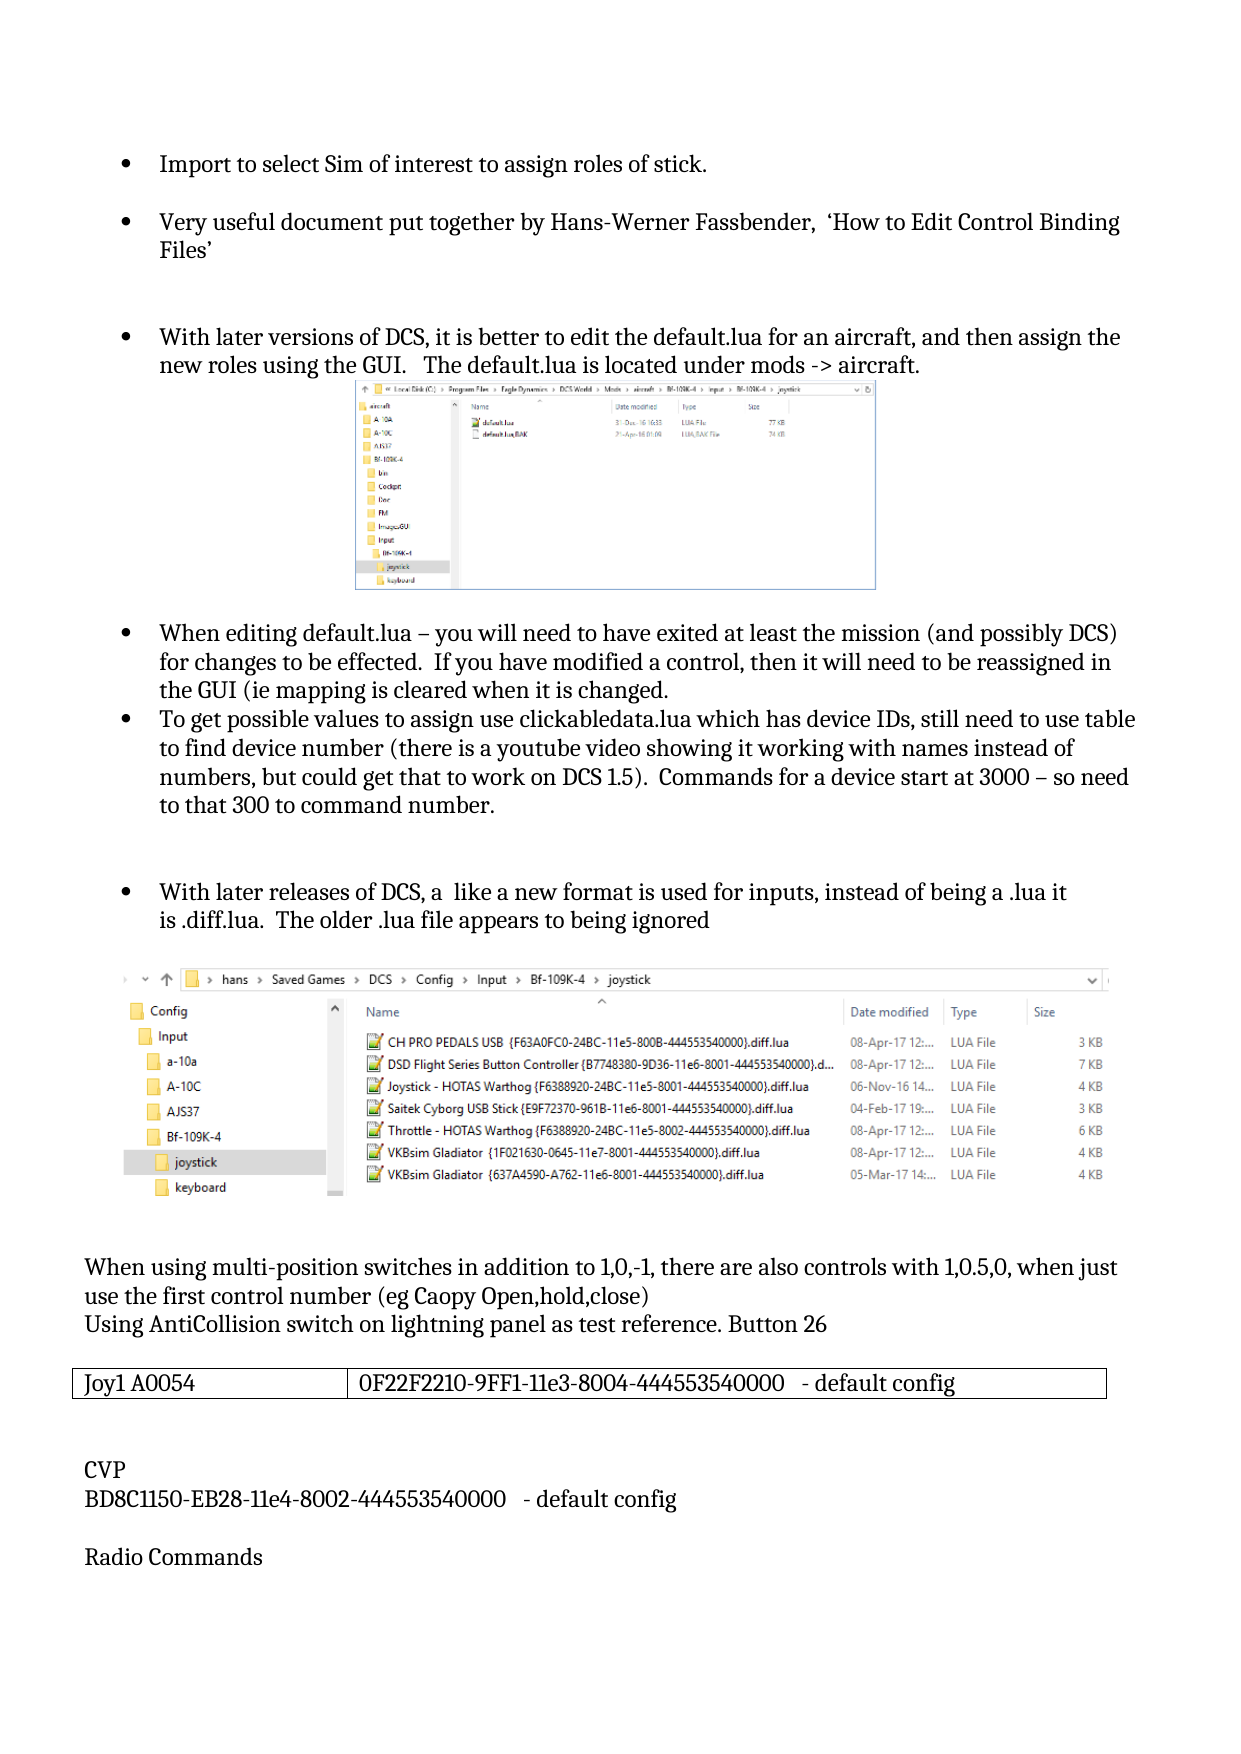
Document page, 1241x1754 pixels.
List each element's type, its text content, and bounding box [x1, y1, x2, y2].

picture [123, 963, 1109, 1196]
text Using AntiCollision switch on lightning panel as test reference. Button 26 [84, 1310, 1148, 1339]
list With later versions of DCS, it is better to edit the default.lua for an aircraft, and then assign the new roles using the GUI. The default.lua is located under mods -> aircraft. [122, 322, 1148, 380]
list When editing default.lua – you will need to have exited at least the mission (and possibly DCS) for changes to be effected. If you have modified a control, then it will need to be reassigned in the GUI (ie mapping is cleared when it is changed. [122, 619, 1148, 705]
text BD8C1150-EB28-11e4-8002-444553540000 - default config [84, 1485, 1148, 1514]
text CVP [84, 1456, 1148, 1485]
table_header 0F22F2210-9FF1-11e3-8004-444553540000 - default config [348, 1369, 1106, 1398]
list To get possible values to assign use clickabledata.lua which has device IDs, still need to use table to find device number (there is a youtube video showing it working with names instead of numbers, but could get that to work on DCS 1.5). Commands for a device start at 3000 – so need to that 300 to command number. [122, 705, 1148, 820]
list Very useful document put together by Hans-Werner Fassbender, ‘How to Edit Control Binding Files’ [122, 207, 1148, 265]
text When using multi-position switches in addition to 1,0,-1, there are also controls with 1,0.5,0, when just use the first control number (eg Caopy Open,hold,close) [84, 1253, 1148, 1310]
table_header Joy1 A0054 [73, 1369, 347, 1398]
list Import to select Sim of interest to assign roles of stick. [122, 150, 1148, 179]
list With later releases of DCS, a like a new format is used for inputs, instead of being a .lua it is .diff.lua. The older .lua file appears to being ignored [122, 877, 1148, 935]
picture [355, 380, 877, 590]
text Radio Commands [84, 1542, 1148, 1571]
